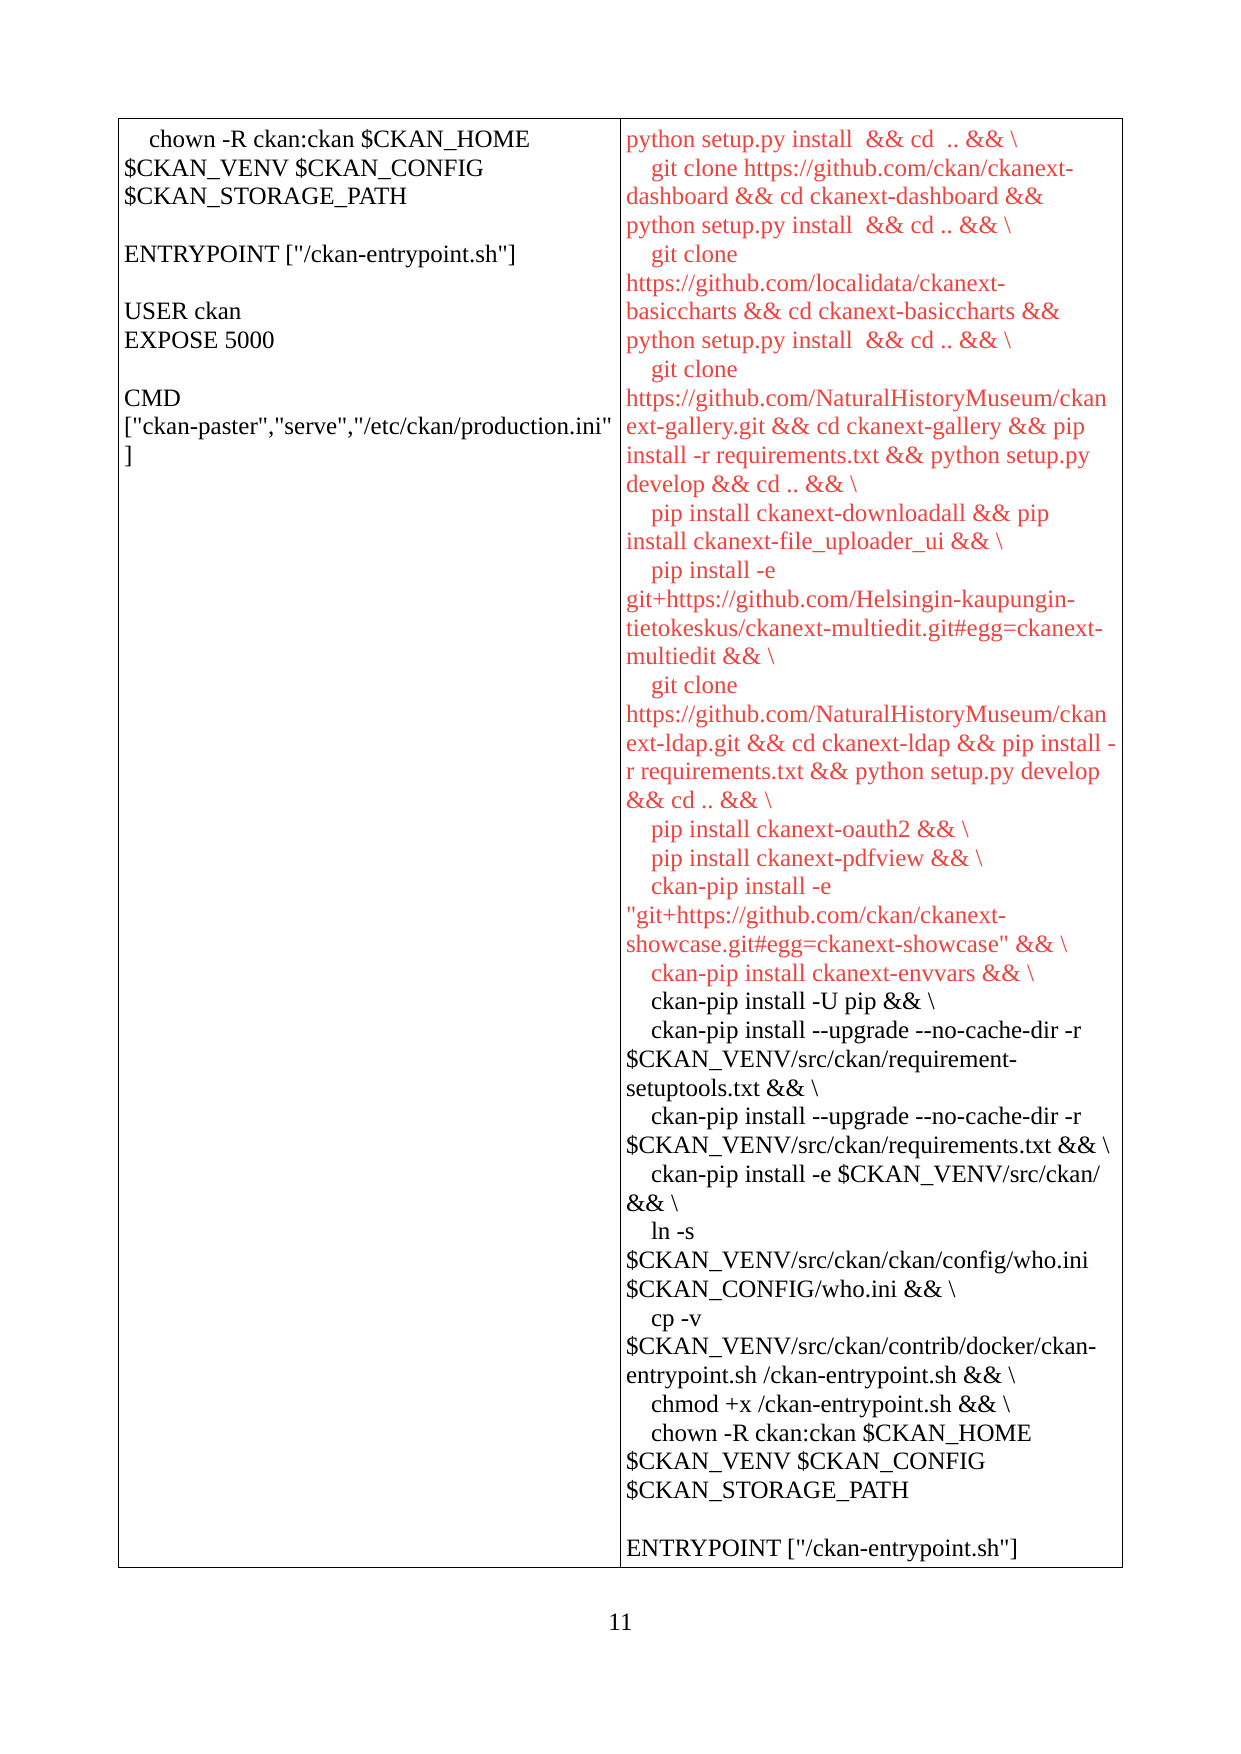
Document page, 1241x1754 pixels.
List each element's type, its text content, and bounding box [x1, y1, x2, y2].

table_cell chown -R ckan:ckan $CKAN_HOME $CKAN_VENV $CKAN_CONFIG $CKAN_STORAGE_PATH ENTRYPOINT ["/ckan-entrypoint.sh"] USER ckan EXPOSE 5000 CMD ["ckan-paster","serve","/etc/ckan/production.ini"] [119, 119, 620, 1567]
table_cell python setup.py install && cd .. && \ git clone https://github.com/ckan/ckanext-dashboard && cd ckanext-dashboard && python setup.py install && cd .. && \ git clone https://github.com/localidata/ckanext-basiccharts && cd ckanext-basiccharts && python setup.py install && cd .. && \ git clone https://github.com/NaturalHistoryMuseum/ckanext-gallery.git && cd ckanext-gallery && pip install -r requirements.txt && python setup.py develop && cd .. && \ pip install ckanext-downloadall && pip install ckanext-file_uploader_ui && \ pip install -e git+https://github.com/Helsingin-kaupungin-tietokeskus/ckanext-multiedit.git#egg=ckanext-multiedit && \ git clone https://github.com/NaturalHistoryMuseum/ckanext-ldap.git && cd ckanext-ldap && pip install -r requirements.txt && python setup.py develop && cd .. && \ pip install ckanext-oauth2 && \ pip install ckanext-pdfview && \ ckan-pip install -e "git+https://github.com/ckan/ckanext-showcase.git#egg=ckanext-showcase" && \ ckan-pip install ckanext-envvars && \ ckan-pip install -U pip && \ ckan-pip install --upgrade --no-cache-dir -r $CKAN_VENV/src/ckan/requirement-setuptools.txt && \ ckan-pip install --upgrade --no-cache-dir -r $CKAN_VENV/src/ckan/requirements.txt && \ ckan-pip install -e $CKAN_VENV/src/ckan/ && \ ln -s $CKAN_VENV/src/ckan/ckan/config/who.ini $CKAN_CONFIG/who.ini && \ cp -v $CKAN_VENV/src/ckan/contrib/docker/ckan-entrypoint.sh /ckan-entrypoint.sh && \ chmod +x /ckan-entrypoint.sh && \ chown -R ckan:ckan $CKAN_HOME $CKAN_VENV $CKAN_CONFIG $CKAN_STORAGE_PATH ENTRYPOINT ["/ckan-entrypoint.sh"] [621, 119, 1122, 1567]
